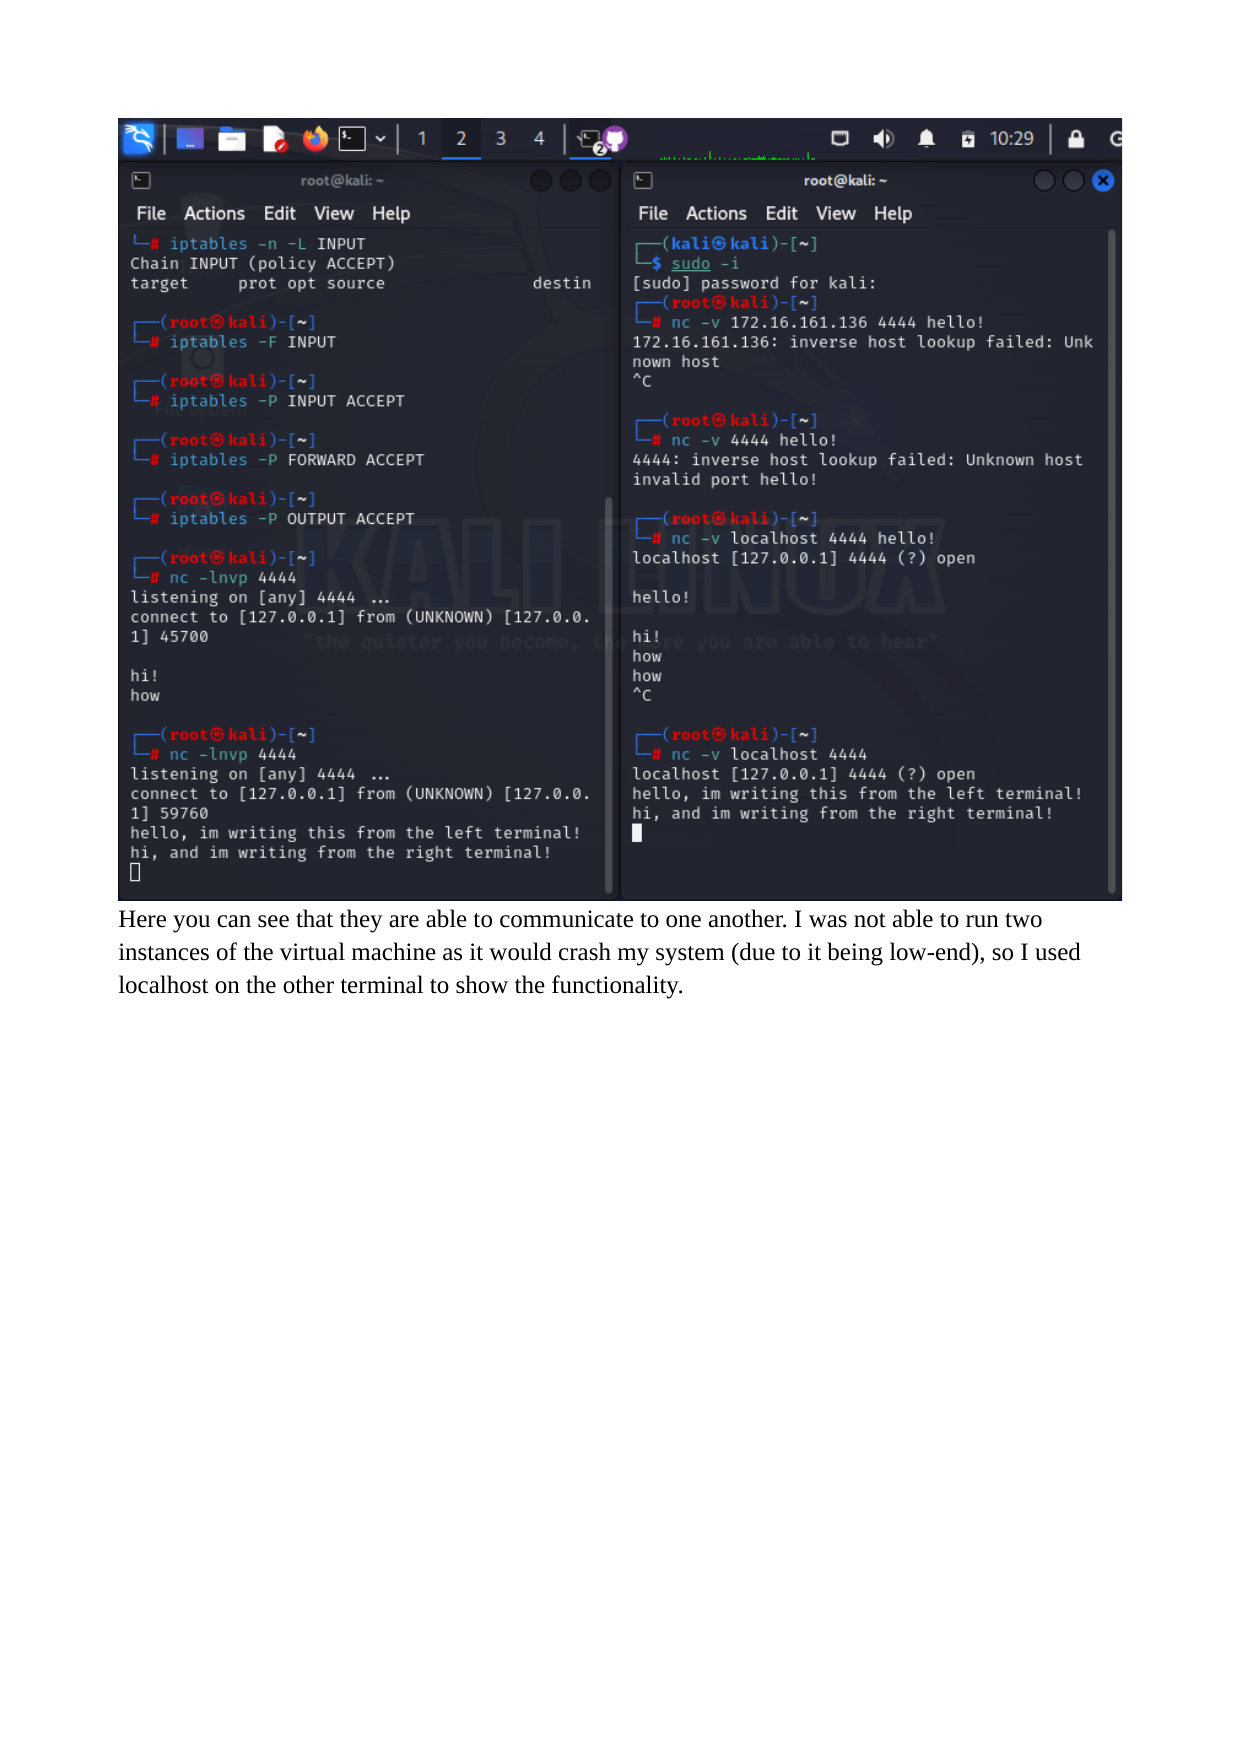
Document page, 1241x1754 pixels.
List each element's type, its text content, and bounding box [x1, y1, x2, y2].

text Here you can see that they are able to communicate to one another. I was not able to run two instances of the virtual machine as it would crash my system (due to it being low-end), so I used localhost on the other terminal to show the functionality. [118, 901, 1122, 999]
picture [118, 118, 1123, 901]
